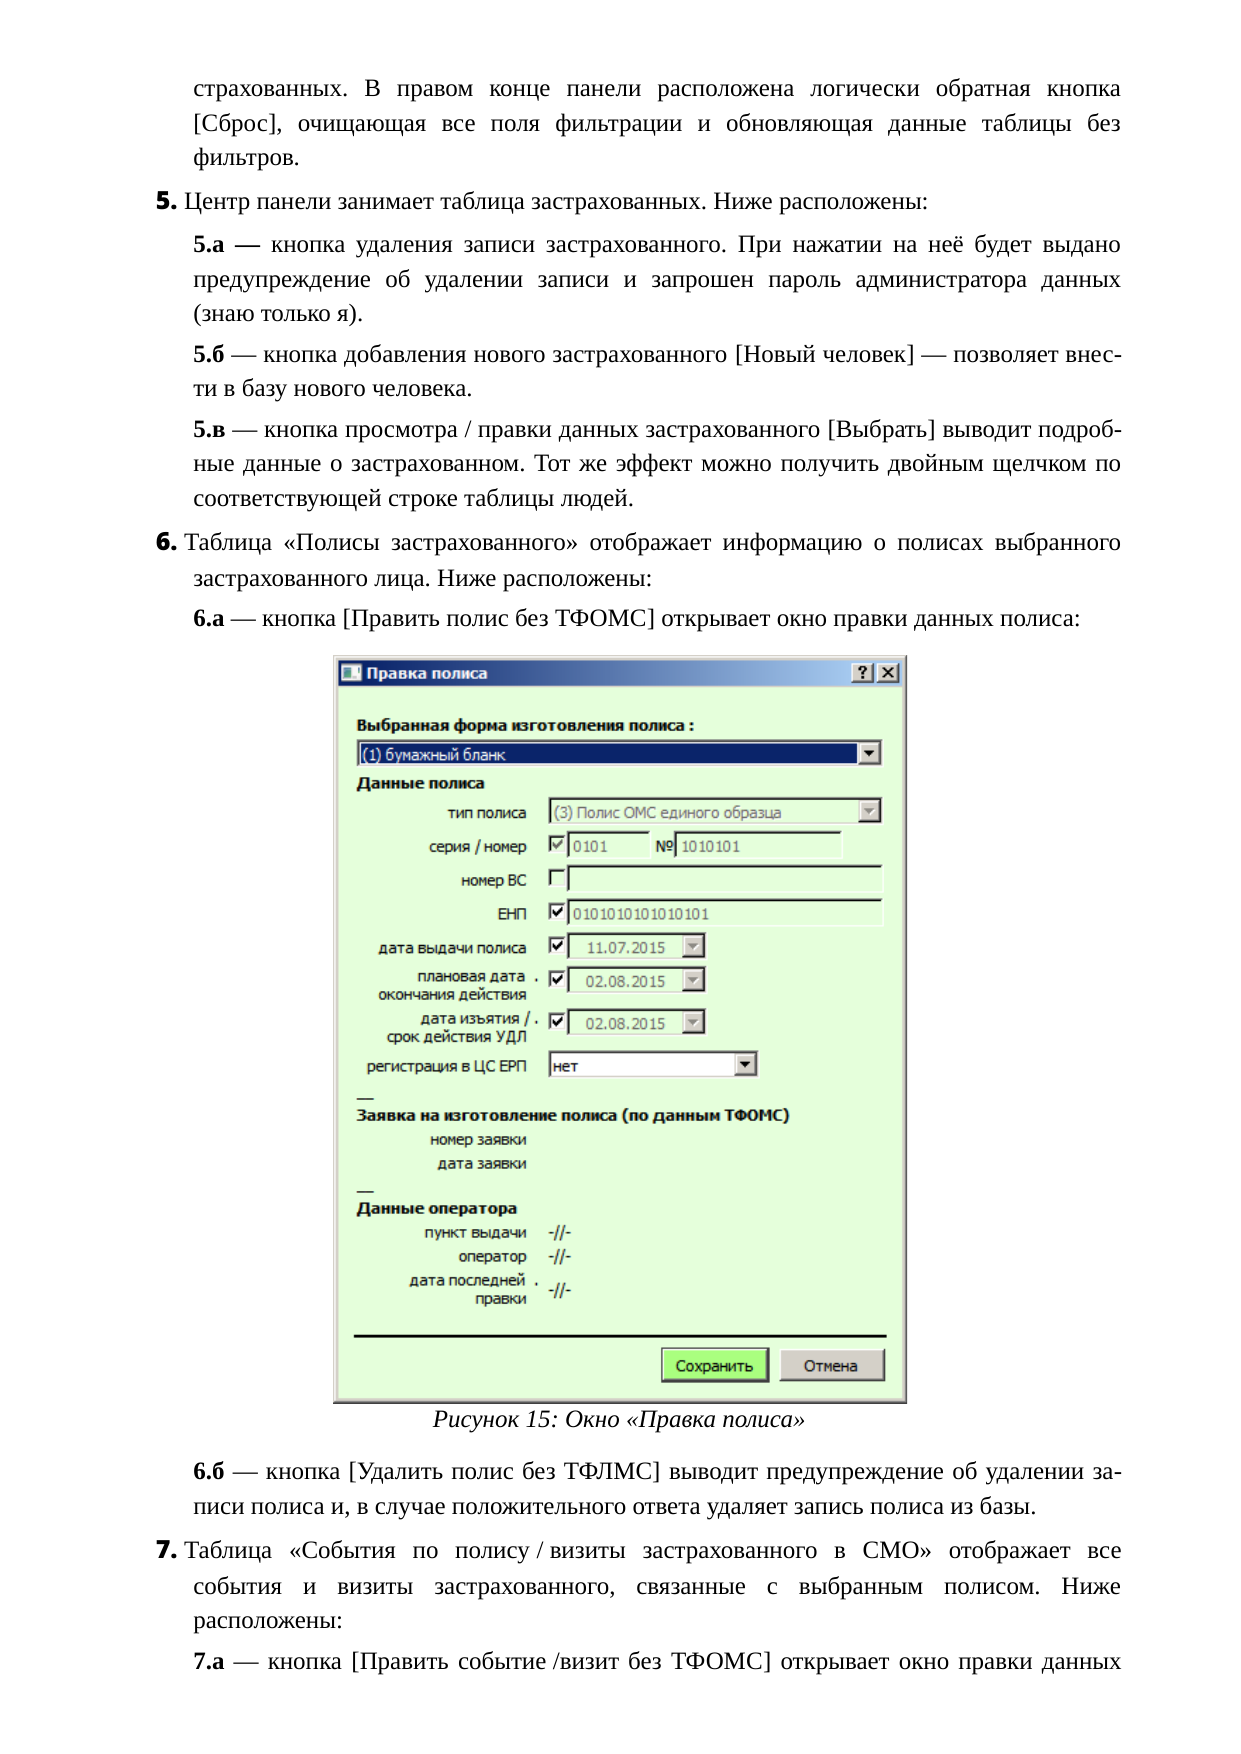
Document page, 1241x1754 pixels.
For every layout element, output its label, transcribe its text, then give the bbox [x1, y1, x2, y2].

list 5.в — кнопка просмотра / правки данных застрахованного [Выбрать] выводит подроб­ные данные о застрахованном. Тот же эффект можно получить двойным щелчком по соответствующей строке таблицы людей. [156, 414, 1122, 512]
list Таблица «Полисы застрахованного» отображает информацию о полисах выбранного застрахованного лица. Ниже расположены: [156, 523, 1122, 592]
list 6.б — кнопка [Удалить полис без ТФЛМС] выводит предупреждение об удалении за­пи­си полиса и, в случае положительного ответа удаляет запись полиса из базы. [156, 1456, 1122, 1519]
list Центр панели занимает таблица застрахованных. Ниже расположены: [156, 183, 1122, 217]
text Рисунок 15: Окно «Правка полиса» [333, 1404, 907, 1433]
list 7.а — кнопка [Править событие /визит без ТФОМС] открывает окно правки данных [156, 1646, 1122, 1675]
list 6.а — кнопка [Править полис без ТФОМС] открывает окно правки данных полиса: [156, 603, 1122, 632]
list 5.а — кнопка удаления записи застрахованного. При нажатии на неё будет выдано предупреждение об удалении записи и запрошен пароль администратора данных (знаю только я). [156, 229, 1122, 327]
list Таблица «События по полису / визиты застрахованного в СМО» отображает все события и визиты застрахованного, связанные с выбранным полисом. Ниже расположены: [156, 1531, 1122, 1634]
picture [333, 655, 908, 1404]
list 5.б — кнопка добавления нового застрахованного [Новый человек] — позволяет внес­ти в базу нового человека. [156, 339, 1122, 402]
list стра­хо­ван­ных. В правом конце панели расположена логически обратная кнопка [Сброс], очищающая все поля фильтрации и обновляющая данные таблицы без фильтров. [156, 73, 1122, 171]
